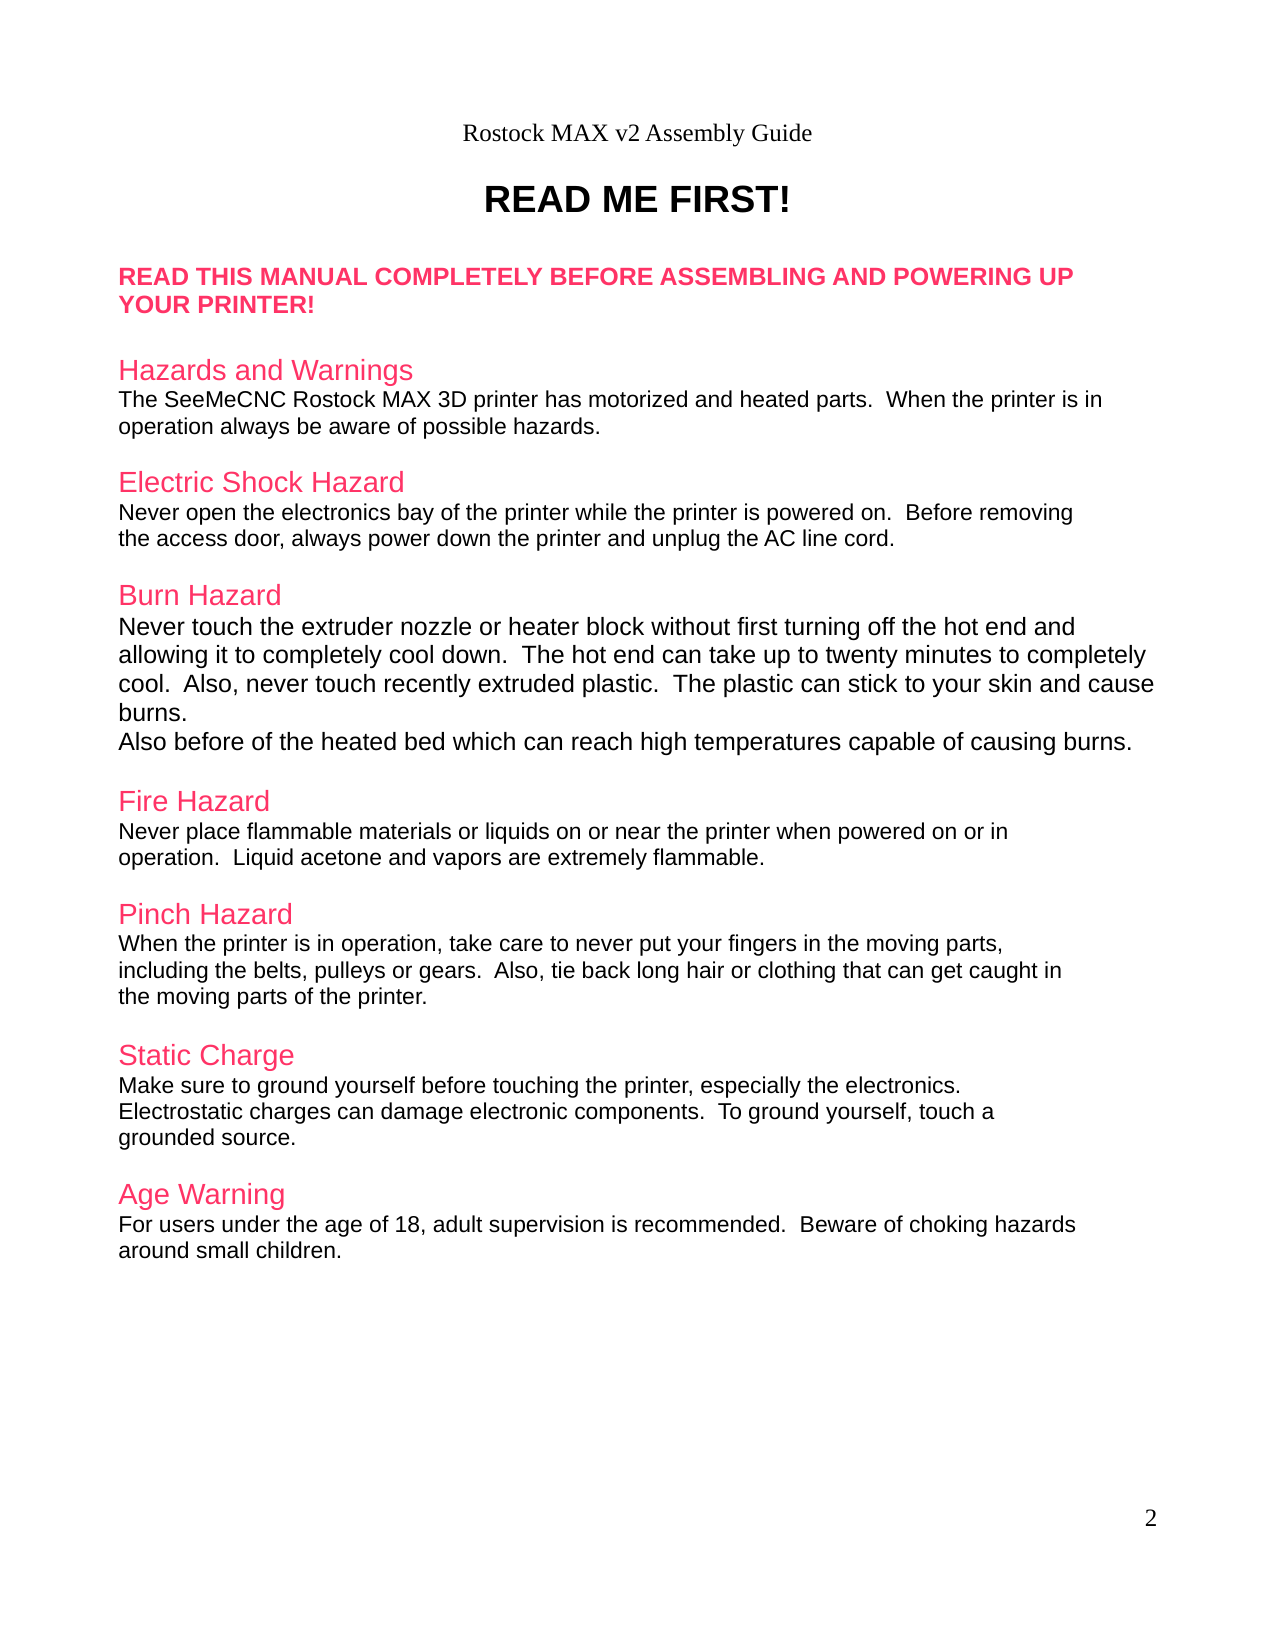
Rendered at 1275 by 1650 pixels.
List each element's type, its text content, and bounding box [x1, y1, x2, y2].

subtitle the moving parts of the printer. [118, 983, 1157, 1009]
subtitle the access door, always power down the printer and unplug the AC line cord. [118, 525, 1157, 552]
subtitle operation always be aware of possible hazards. [118, 413, 1157, 439]
subtitle including the belts, pulleys or gears. Also, tie back long hair or clothing that can get caught in [118, 957, 1157, 983]
subtitle Never place flammable materials or liquids on or near the printer when powered on or in [118, 818, 1157, 844]
subtitle Burn Hazard [118, 578, 1157, 612]
text YOUR PRINTER! [118, 291, 1157, 319]
subtitle Make sure to ground yourself before touching the printer, especially the electronics. [118, 1072, 1157, 1098]
subtitle grounded source. [118, 1124, 1157, 1151]
subtitle READ ME FIRST! [118, 177, 1157, 221]
subtitle cool. Also, never touch recently extruded plastic. The plastic can stick to your skin and cause [118, 669, 1157, 698]
subtitle Fire Hazard [118, 784, 1157, 818]
subtitle For users under the age of 18, adult supervision is recommended. Beware of choking hazards [118, 1211, 1157, 1237]
subtitle Also before of the heated bed which can reach high temperatures capable of causing burns. [118, 727, 1157, 755]
subtitle allowing it to completely cool down. The hot end can take up to twenty minutes to completely [118, 640, 1157, 669]
text READ THIS MANUAL COMPLETELY BEFORE ASSEMBLING AND POWERING UP [118, 262, 1157, 291]
subtitle around small children. [118, 1237, 1157, 1263]
subtitle Electric Shock Hazard [118, 465, 1157, 499]
subtitle Never open the electronics bay of the printer while the printer is powered on. Before removing [118, 499, 1157, 525]
subtitle operation. Liquid acetone and vapors are extremely flammable. [118, 844, 1157, 870]
subtitle Static Charge [118, 1038, 1157, 1072]
subtitle Never touch the extruder nozzle or heater block without first turning off the hot end and [118, 612, 1157, 640]
subtitle Hazards and Warnings [118, 353, 1157, 386]
subtitle When the printer is in operation, take care to never put your fingers in the moving parts, [118, 930, 1157, 957]
subtitle Age Warning [118, 1177, 1157, 1211]
subtitle The SeeMeCNC Rostock MAX 3D printer has motorized and heated parts. When the printer is in [118, 386, 1157, 413]
subtitle burns. [118, 698, 1157, 727]
subtitle Pinch Hazard [118, 897, 1157, 930]
subtitle Electrostatic charges can damage electronic components. To ground yourself, touch a [118, 1098, 1157, 1124]
